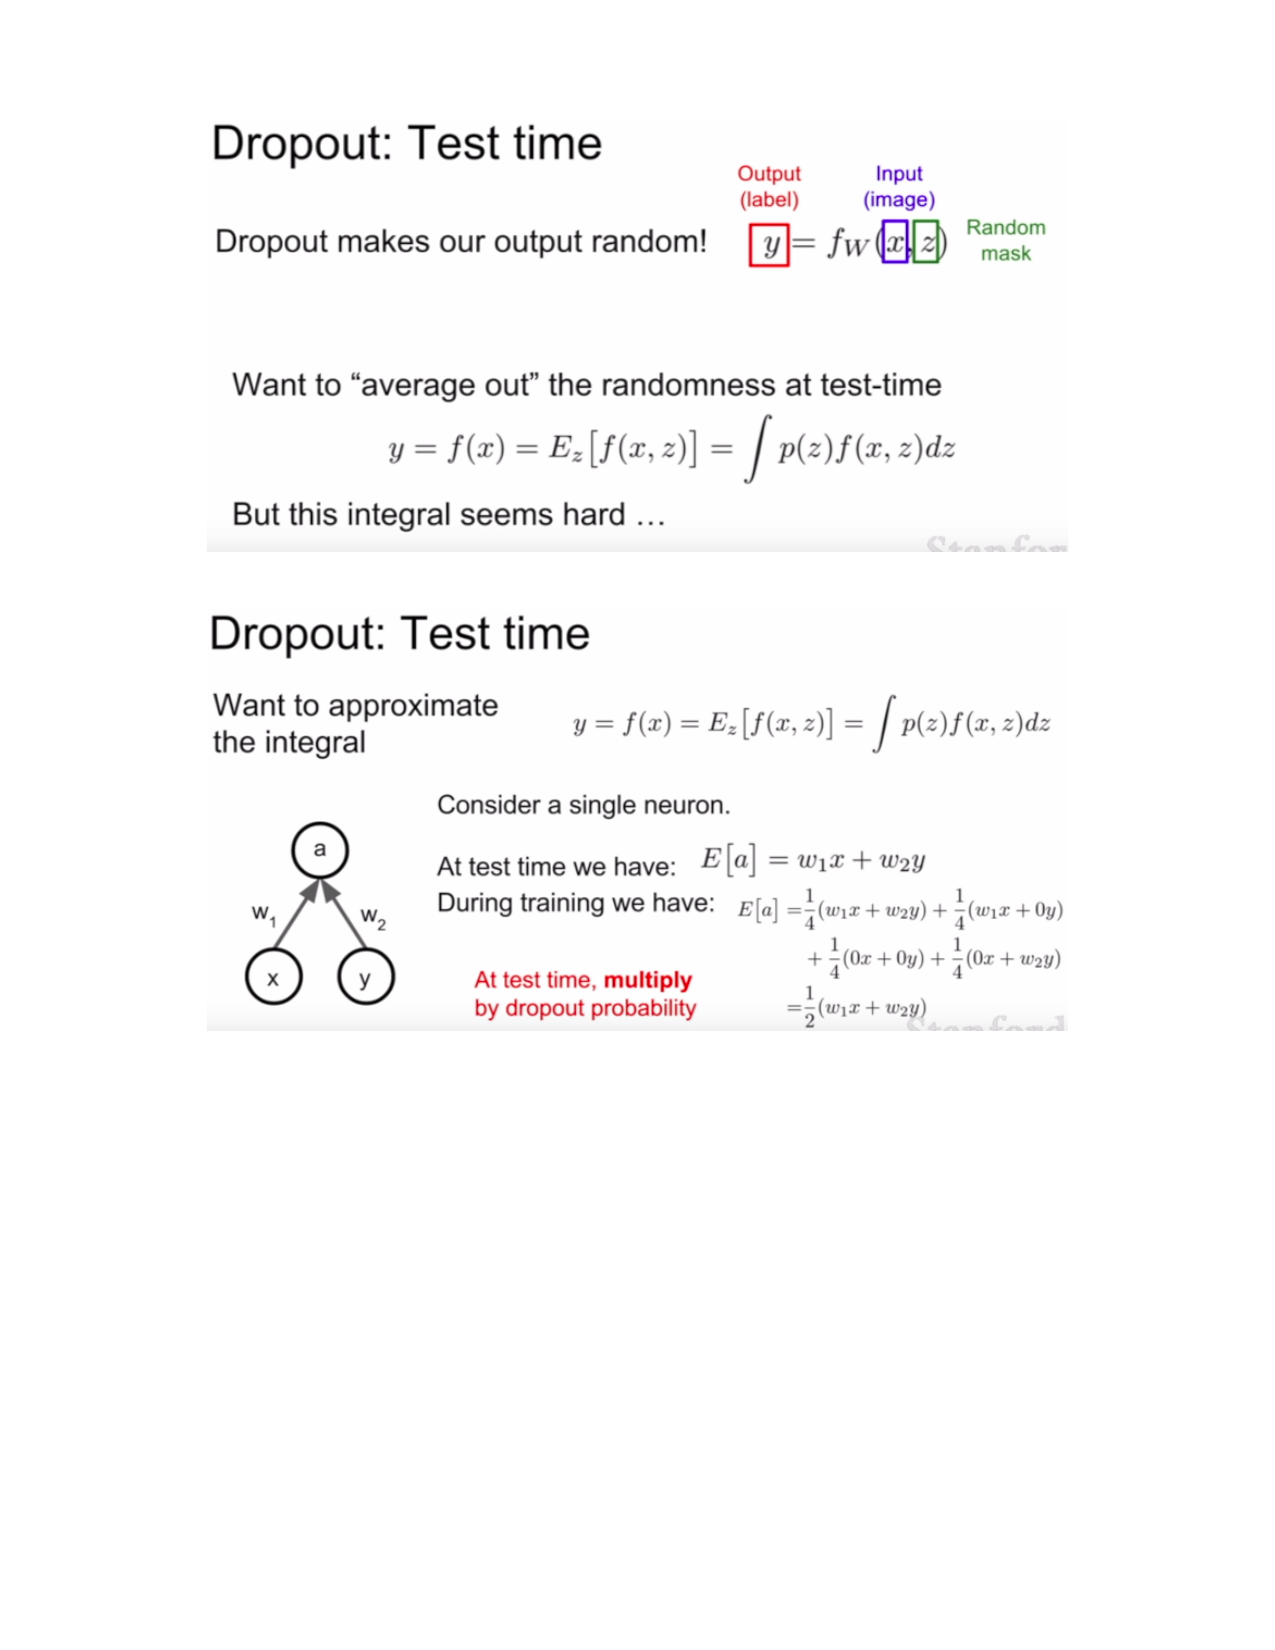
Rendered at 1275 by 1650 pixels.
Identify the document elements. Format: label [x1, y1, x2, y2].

picture [206, 609, 1069, 1031]
picture [206, 118, 1069, 552]
